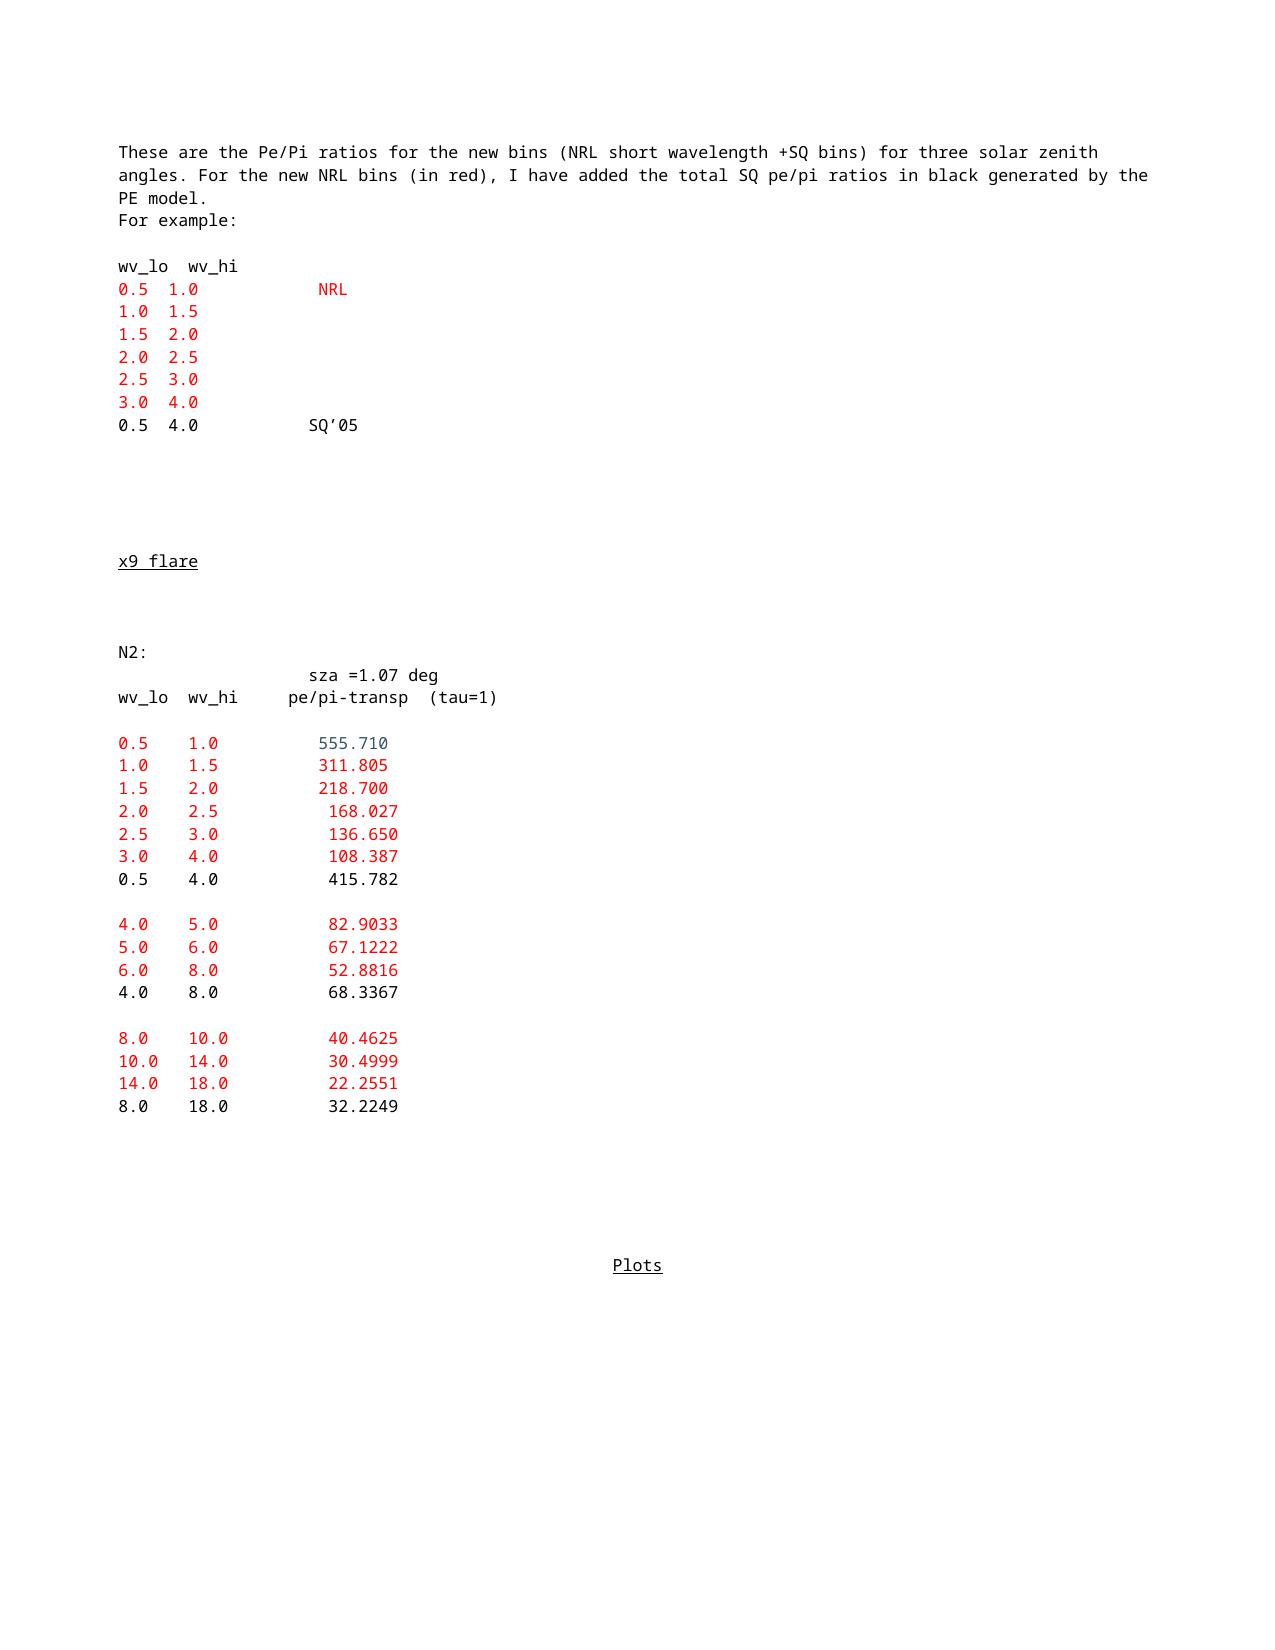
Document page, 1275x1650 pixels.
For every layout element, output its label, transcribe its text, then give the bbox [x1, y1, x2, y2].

text 0.5 4.0 415.782 [118, 867, 1157, 890]
text 0.5 4.0 SQ’05 [118, 413, 1157, 436]
text sza =1.07 deg [118, 663, 1157, 686]
text wv_lo wv_hi [118, 254, 1157, 277]
text 8.0 18.0 32.2249 [118, 1094, 1157, 1117]
text 2.5 3.0 [118, 368, 1157, 391]
text Plots [118, 1253, 1157, 1276]
text x9 flare [118, 549, 1157, 572]
text 4.0 5.0 82.9033 [118, 913, 1157, 936]
text 2.0 2.5 [118, 345, 1157, 368]
text 3.0 4.0 [118, 391, 1157, 413]
text These are the Pe/Pi ratios for the new bins (NRL short wavelength +SQ bins) for three solar zenith angles. For the new NRL bins (in red), I have added the total SQ pe/pi ratios in black generated by the PE model. [118, 141, 1157, 209]
text 2.0 2.5 168.027 [118, 799, 1157, 822]
text For example: [118, 209, 1157, 232]
text 0.5 1.0 555.710 [118, 731, 1157, 754]
text wv_lo wv_hi pe/pi-transp (tau=1) [118, 686, 1157, 708]
text 0.5 1.0 NRL [118, 277, 1157, 300]
text 1.5 2.0 [118, 322, 1157, 345]
text 4.0 8.0 68.3367 [118, 981, 1157, 1004]
text 1.0 1.5 [118, 300, 1157, 322]
text 5.0 6.0 67.1222 [118, 936, 1157, 958]
text 14.0 18.0 22.2551 [118, 1072, 1157, 1094]
text 3.0 4.0 108.387 [118, 845, 1157, 867]
text 8.0 10.0 40.4625 [118, 1026, 1157, 1049]
text 6.0 8.0 52.8816 [118, 958, 1157, 981]
text 10.0 14.0 30.4999 [118, 1049, 1157, 1072]
text N2: [118, 640, 1157, 663]
text 1.0 1.5 311.805 [118, 754, 1157, 777]
text 2.5 3.0 136.650 [118, 822, 1157, 845]
text 1.5 2.0 218.700 [118, 777, 1157, 799]
